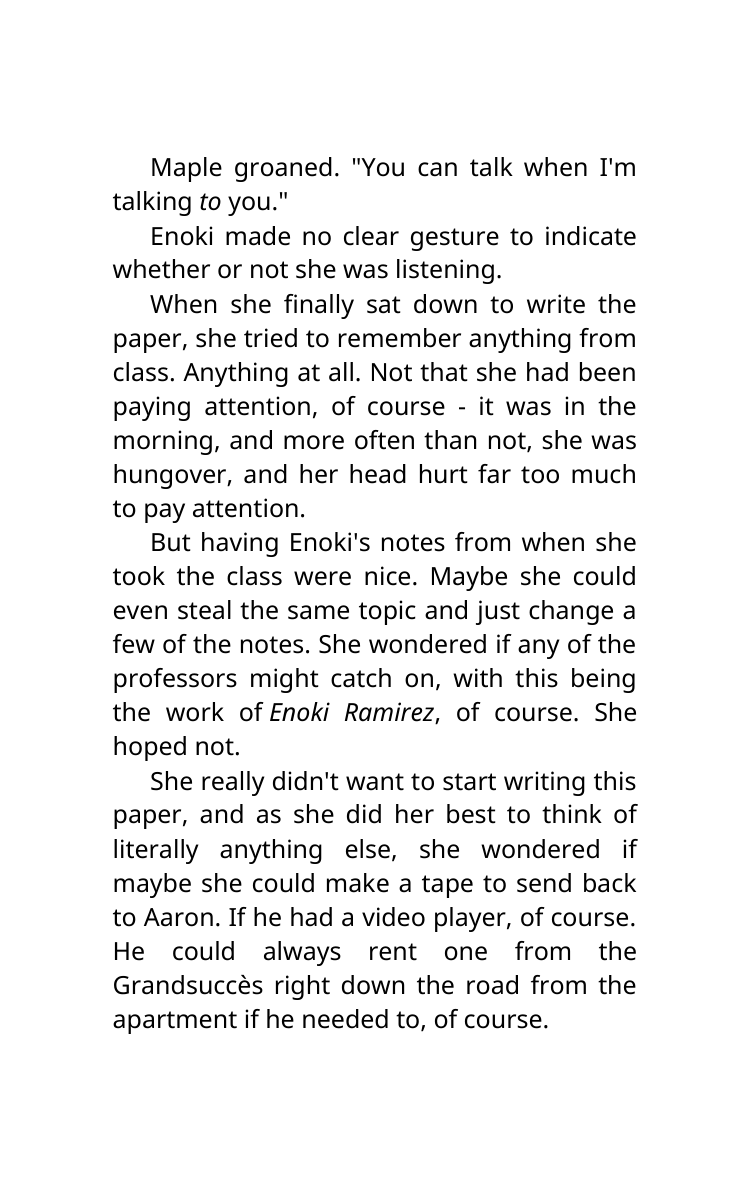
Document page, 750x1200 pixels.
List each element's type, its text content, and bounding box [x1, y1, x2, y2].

text Enoki made no clear gesture to indicate whether or not she was listening. [112, 218, 637, 286]
text When she finally sat down to write the paper, she tried to remember anything from class. Anything at all. Not that she had been paying attention, of course - it was in the morning, and more often than not, she was hungover, and her head hurt far too much to pay attention. [112, 286, 637, 525]
text But having Enoki's notes from when she took the class were nice. Maybe she could even steal the same topic and just change a few of the notes. She wondered if any of the professors might catch on, with this being the work of Enoki Ramirez, of course. She hoped not. [112, 525, 637, 763]
text She really didn't want to start writing this paper, and as she did her best to think of literally anything else, she wondered if maybe she could make a tape to send back to Aaron. If he had a video player, of course. He could always rent one from the Grandsuccès right down the road from the apartment if he needed to, of course. [112, 763, 637, 1036]
text Maple groaned. "You can talk when I'm talking to you." [112, 150, 637, 218]
